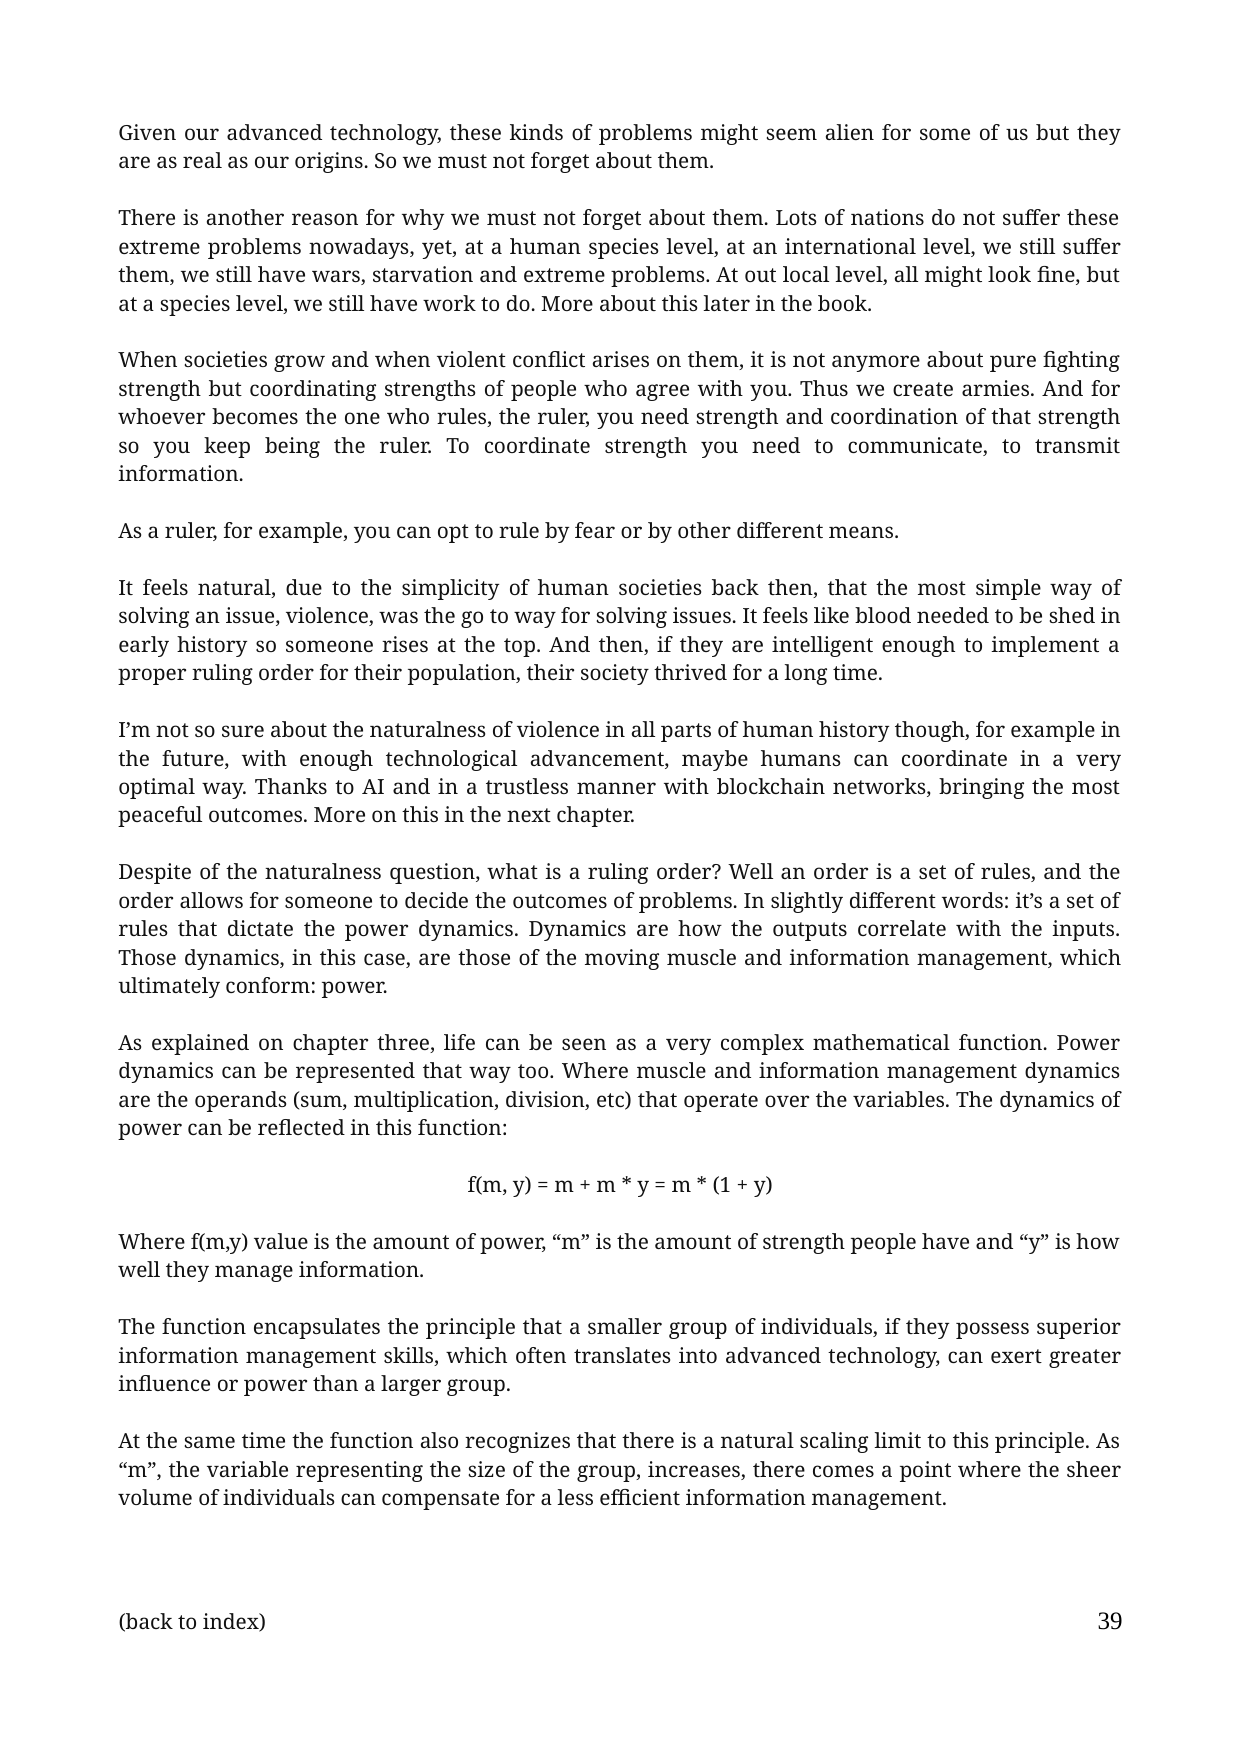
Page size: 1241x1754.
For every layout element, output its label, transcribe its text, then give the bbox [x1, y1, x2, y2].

text Where f(m,y) value is the amount of power, “m” is the amount of strength people have and “y” is how well they manage information. [118, 1227, 1122, 1284]
text The function encapsulates the principle that a smaller group of individuals, if they possess superior information management skills, which often translates into advanced technology, can exert greater influence or power than a larger group. [118, 1312, 1122, 1398]
text It feels natural, due to the simplicity of human societies back then, that the most simple way of solving an issue, violence, was the go to way for solving issues. It feels like blood needed to be shed in early history so someone rises at the top. And then, if they are intelligent enough to implement a proper ruling order for their population, their society thrived for a long time. [118, 573, 1122, 687]
text At the same time the function also recognizes that there is a natural scaling limit to this principle. As “m”, the variable representing the size of the group, increases, there comes a point where the sheer volume of individuals can compensate for a less efficient information management. [118, 1426, 1122, 1512]
text As a ruler, for example, you can opt to rule by fear or by other different means. [118, 516, 1122, 545]
text There is another reason for why we must not forget about them. Lots of nations do not suffer these extreme problems nowadays, yet, at a human species level, at an international level, we still suffer them, we still have wars, starvation and extreme problems. At out local level, all might look fine, but at a species level, we still have work to do. More about this later in the book. [118, 203, 1122, 317]
text As explained on chapter three, life can be seen as a very complex mathematical function. Power dynamics can be represented that way too. Where muscle and information management dynamics are the operands (sum, multiplication, division, etc) that operate over the variables. The dynamics of power can be reflected in this function: [118, 1028, 1122, 1142]
text f(m, y) = m + m * y = m * (1 + y) [118, 1170, 1122, 1199]
text Despite of the naturalness question, what is a ruling order? Well an order is a set of rules, and the order allows for someone to decide the outcomes of problems. In slightly different words: it’s a set of rules that dictate the power dynamics. Dynamics are how the outputs correlate with the inputs. Those dynamics, in this case, are those of the moving muscle and information management, which ultimately conform: power. [118, 857, 1122, 1000]
text When societies grow and when violent conflict arises on them, it is not anymore about pure fighting strength but coordinating strengths of people who agree with you. Thus we create armies. And for whoever becomes the one who rules, the ruler, you need strength and coordination of that strength so you keep being the ruler. To coordinate strength you need to communicate, to transmit information. [118, 346, 1122, 488]
text Given our advanced technology, these kinds of problems might seem alien for some of us but they are as real as our origins. So we must not forget about them. [118, 118, 1122, 175]
text I’m not so sure about the naturalness of violence in all parts of human history though, for example in the future, with enough technological advancement, maybe humans can coordinate in a very optimal way. Thanks to AI and in a trustless manner with blockchain networks, bringing the most peaceful outcomes. More on this in the next chapter. [118, 715, 1122, 829]
